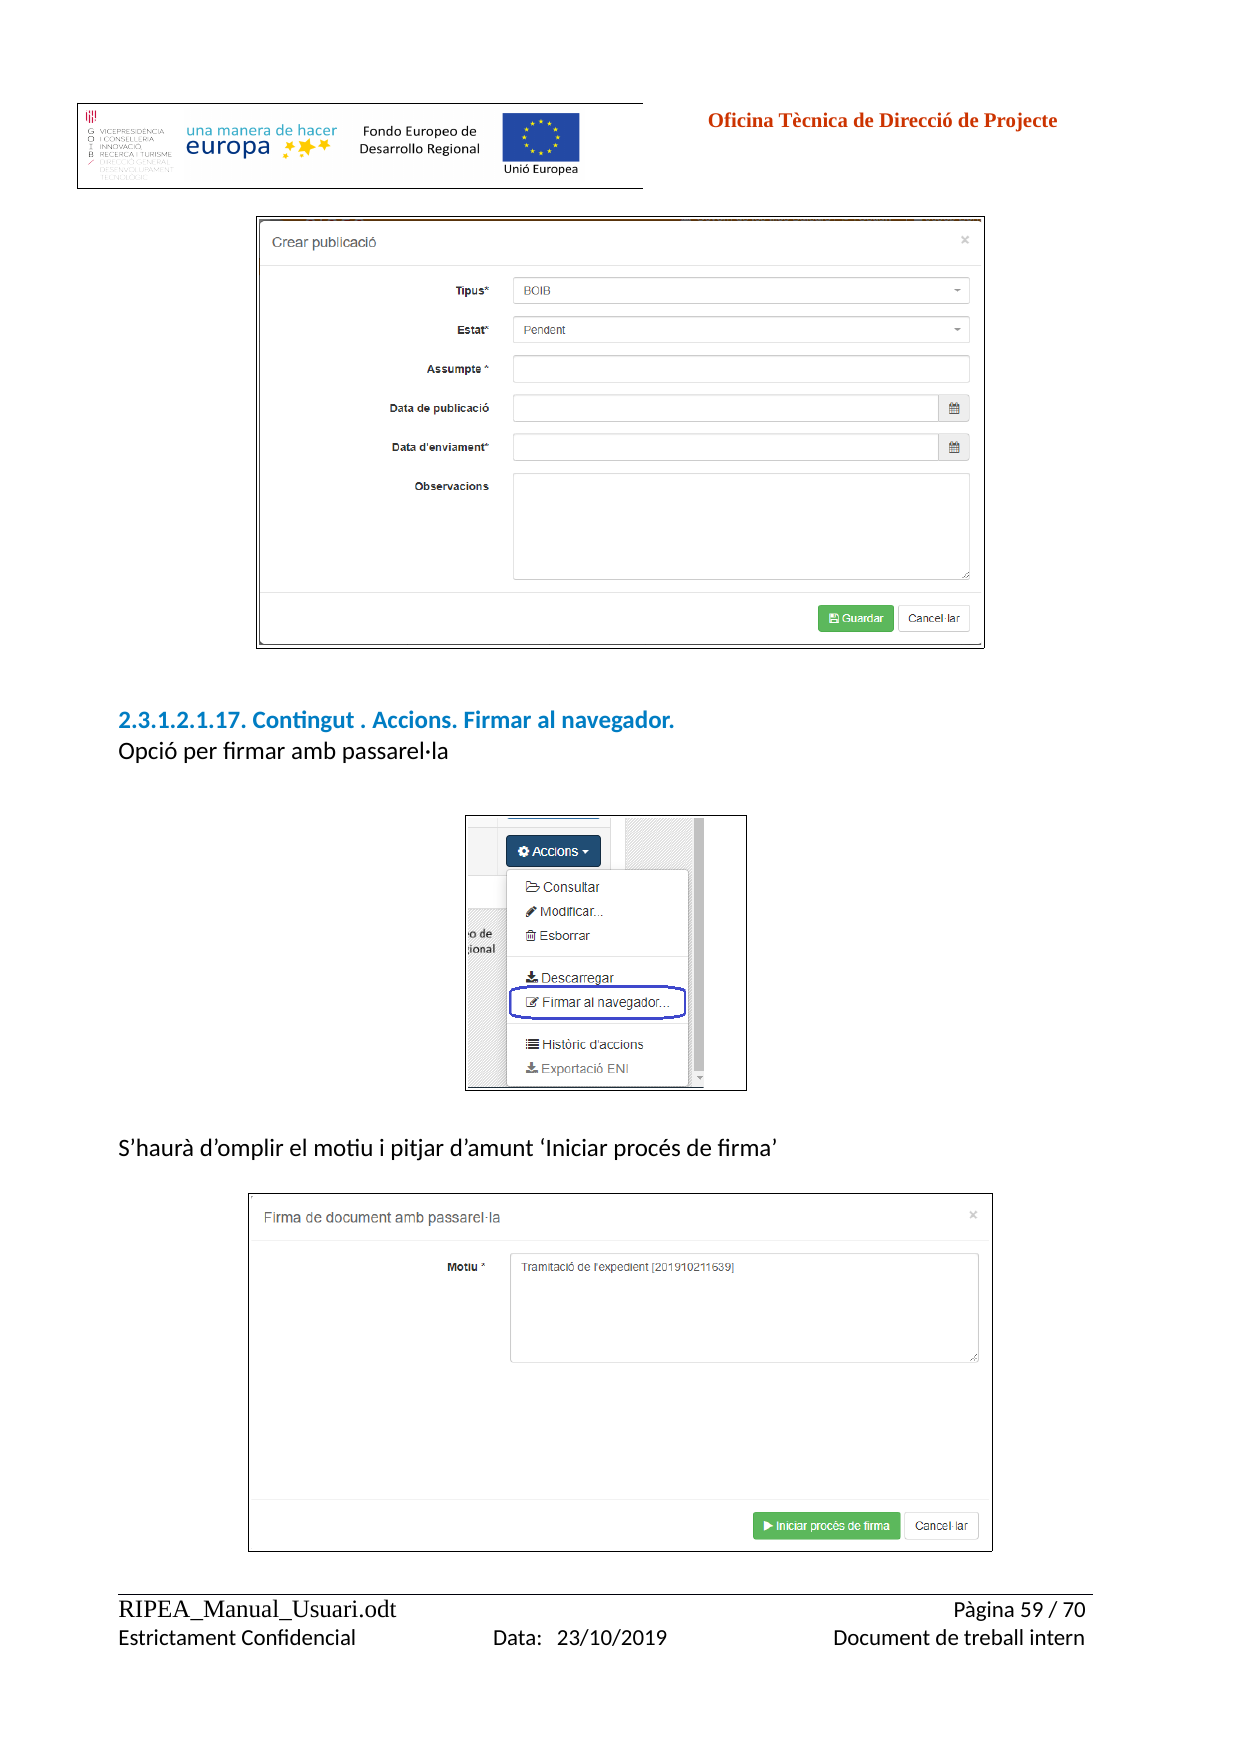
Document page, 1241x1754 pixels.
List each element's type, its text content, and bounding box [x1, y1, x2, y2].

text Opció per firmar amb passarel·la [118, 735, 1122, 766]
picture [184, 108, 585, 182]
subtitle 2.3.1.2.1.17. Contingut . Accions. Firmar al navegador. [118, 705, 1122, 735]
picture [259, 219, 982, 645]
picture [468, 818, 744, 1088]
picture [82, 108, 178, 182]
picture [251, 1196, 989, 1549]
text S’haurà d’omplir el motiu i pitjar d’amunt ‘Iniciar procés de firma’ [118, 1132, 1122, 1162]
